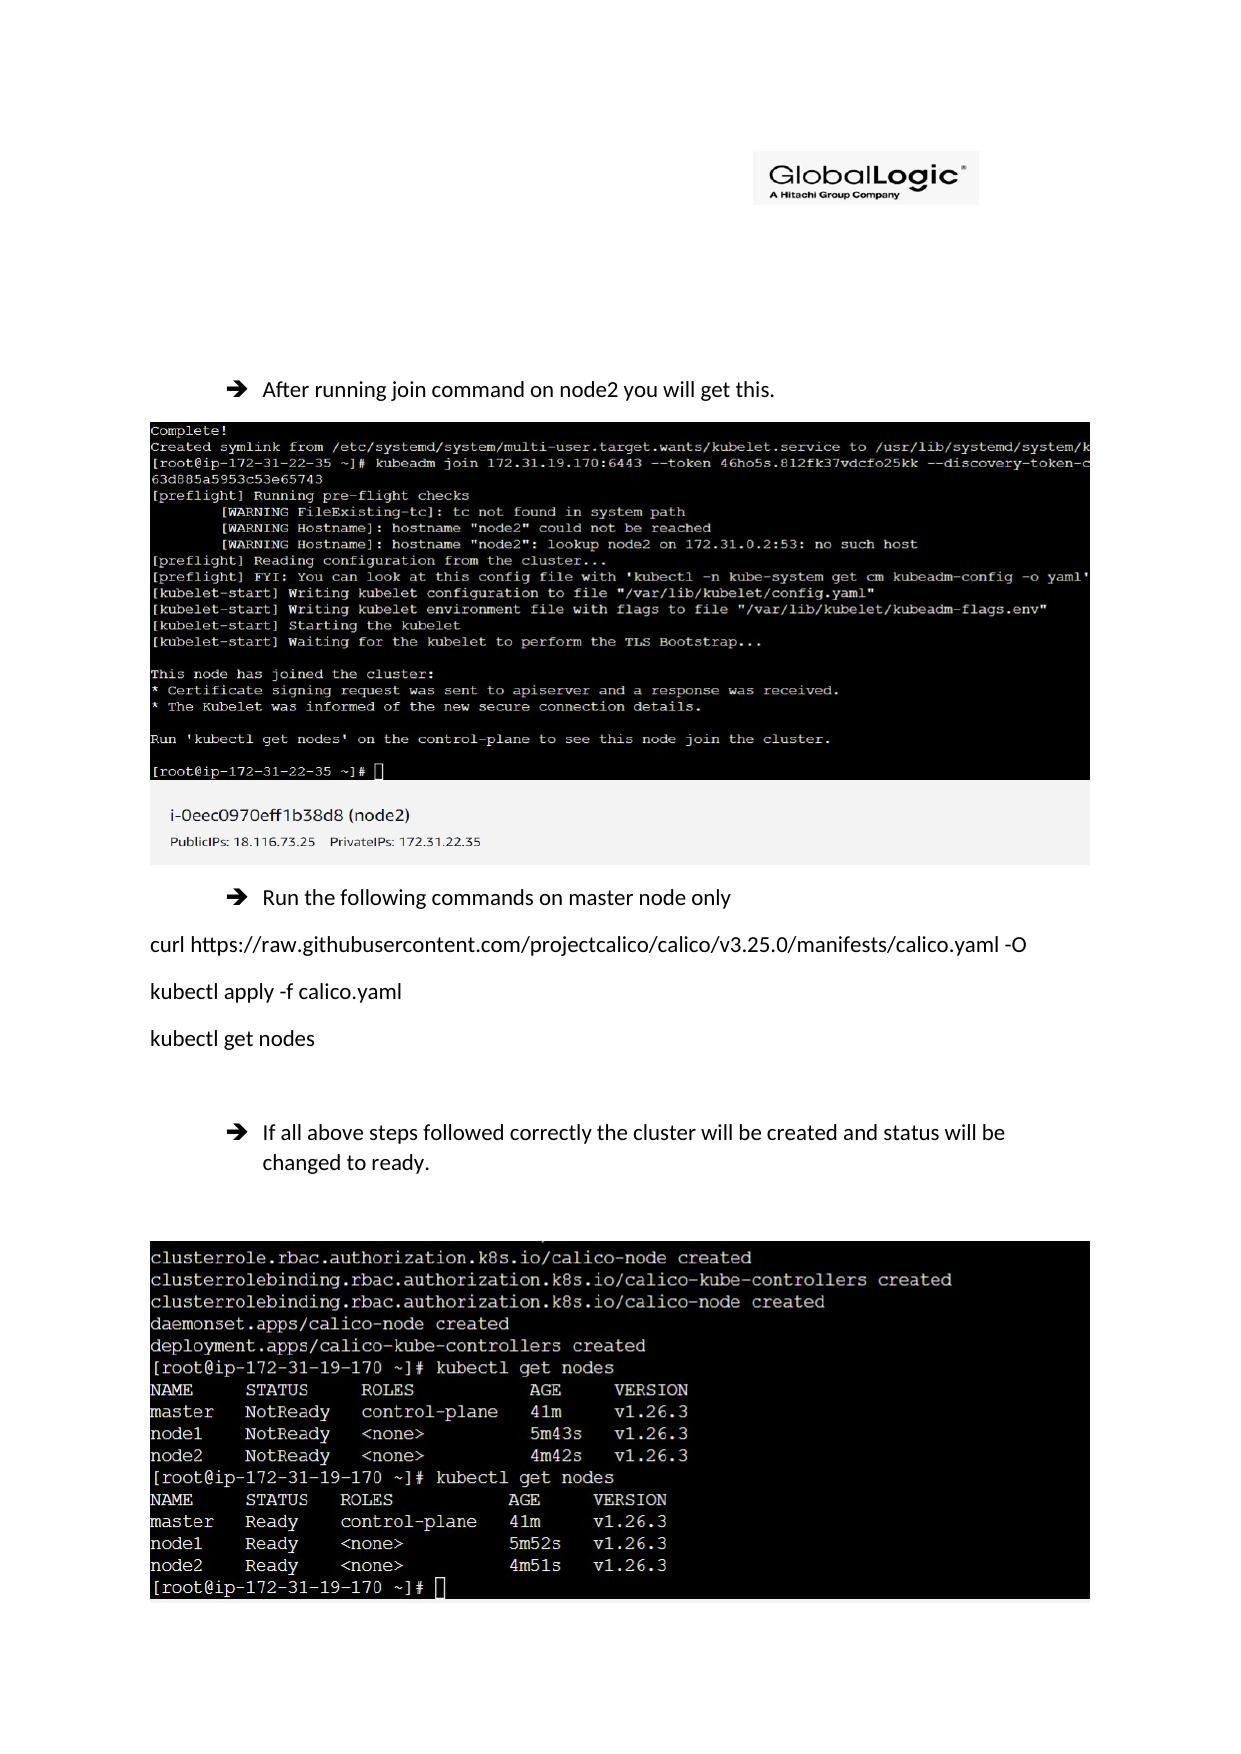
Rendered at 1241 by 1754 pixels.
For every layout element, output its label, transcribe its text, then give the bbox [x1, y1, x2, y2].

text kubectl apply -f calico.yaml [150, 977, 1090, 1005]
list If all above steps followed correctly the cluster will be created and status will be changed to ready. [225, 1118, 1090, 1176]
picture [751, 150, 980, 206]
text curl https://raw.githubusercontent.com/projectcalico/calico/v3.25.0/manifests/calico.yaml -O [150, 930, 1090, 958]
list After running join command on node2 you will get this. [225, 375, 1090, 403]
text kubectl get nodes [150, 1024, 1090, 1052]
picture [150, 422, 1090, 865]
picture [150, 1241, 1090, 1603]
list Run the following commands on master node only [225, 883, 1090, 911]
